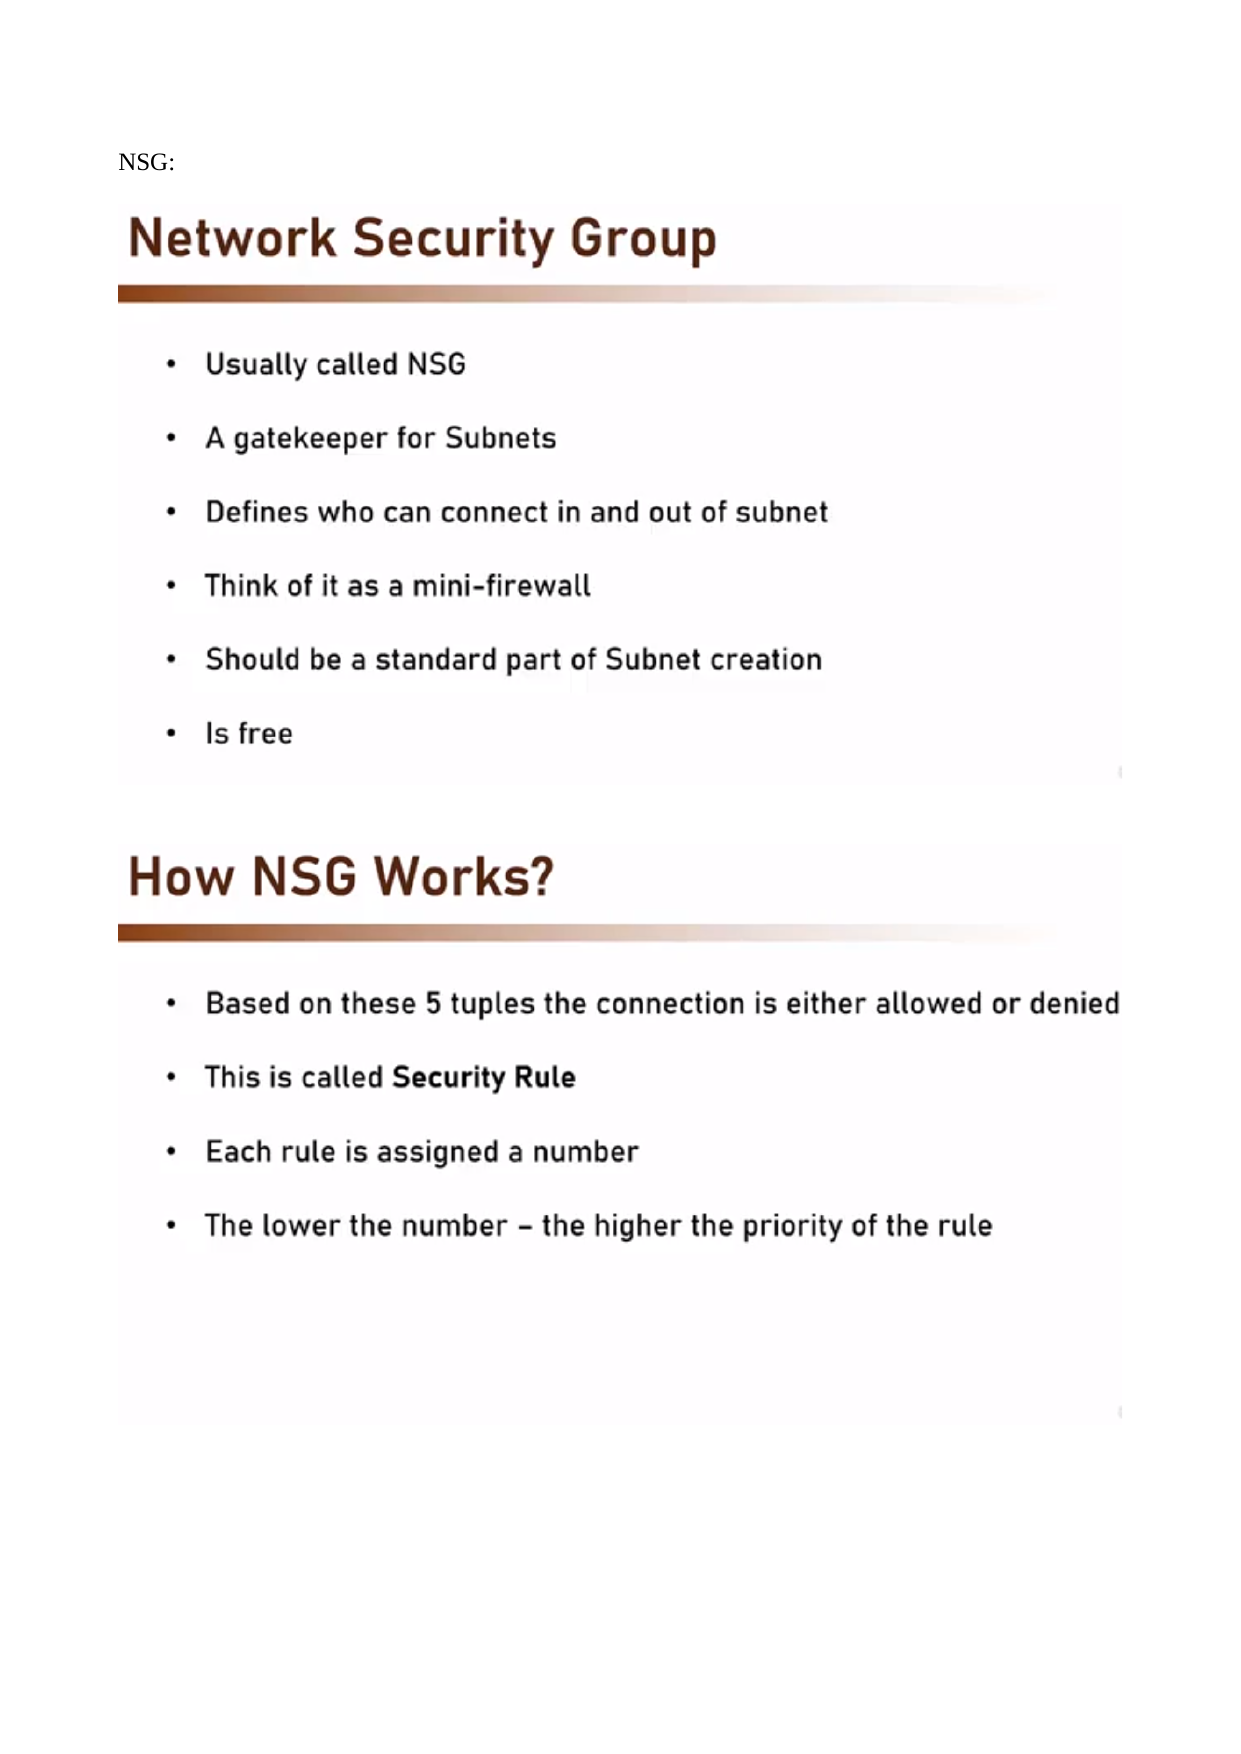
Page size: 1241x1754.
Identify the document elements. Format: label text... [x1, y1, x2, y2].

text NSG: [118, 147, 1122, 176]
picture [118, 844, 1123, 1427]
picture [118, 204, 1123, 787]
